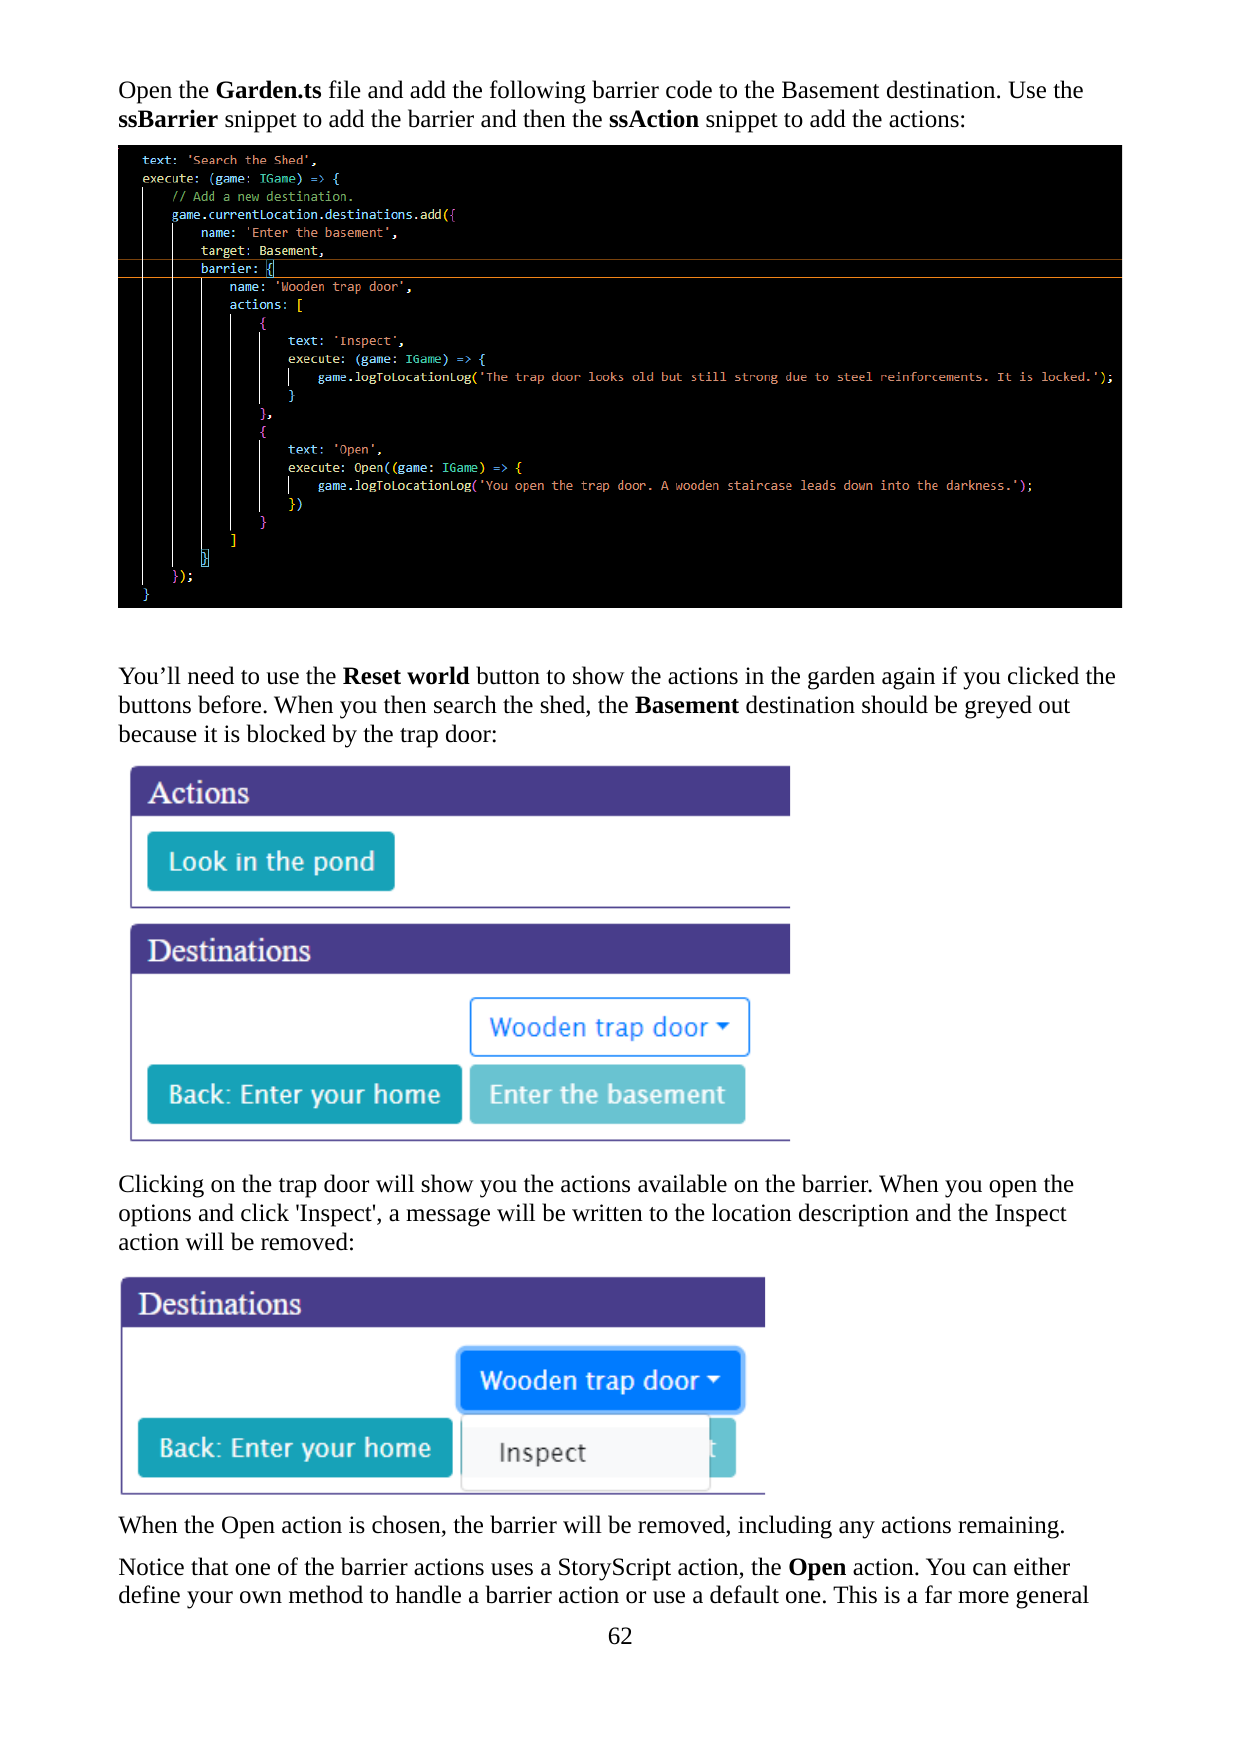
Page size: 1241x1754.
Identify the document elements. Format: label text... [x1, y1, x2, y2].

text Clicking on the trap door will show you the actions available on the barrier. When you open the options and click 'Inspect', a message will be written to the location description and the Inspect action will be removed: [118, 1169, 1122, 1256]
text Notice that one of the barrier actions uses a StoryScript action, the Open action. You can either define your own method to handle a barrier action or use a default one. This is a far more general [118, 1552, 1122, 1609]
text You’ll need to use the Reset world button to show the actions in the garden again if you clicked the buttons before. When you then search the shed, the Basement destination should be greyed out because it is blocked by the trap door: [118, 661, 1122, 748]
text When the Open action is chosen, the barrier will be removed, including any actions remaining. [118, 1510, 1122, 1539]
text Open the Garden.ts file and add the following barrier code to the Basement destination. Use the ssBarrier snippet to add the barrier and then the ssAction snippet to add the actions: [118, 75, 1122, 132]
